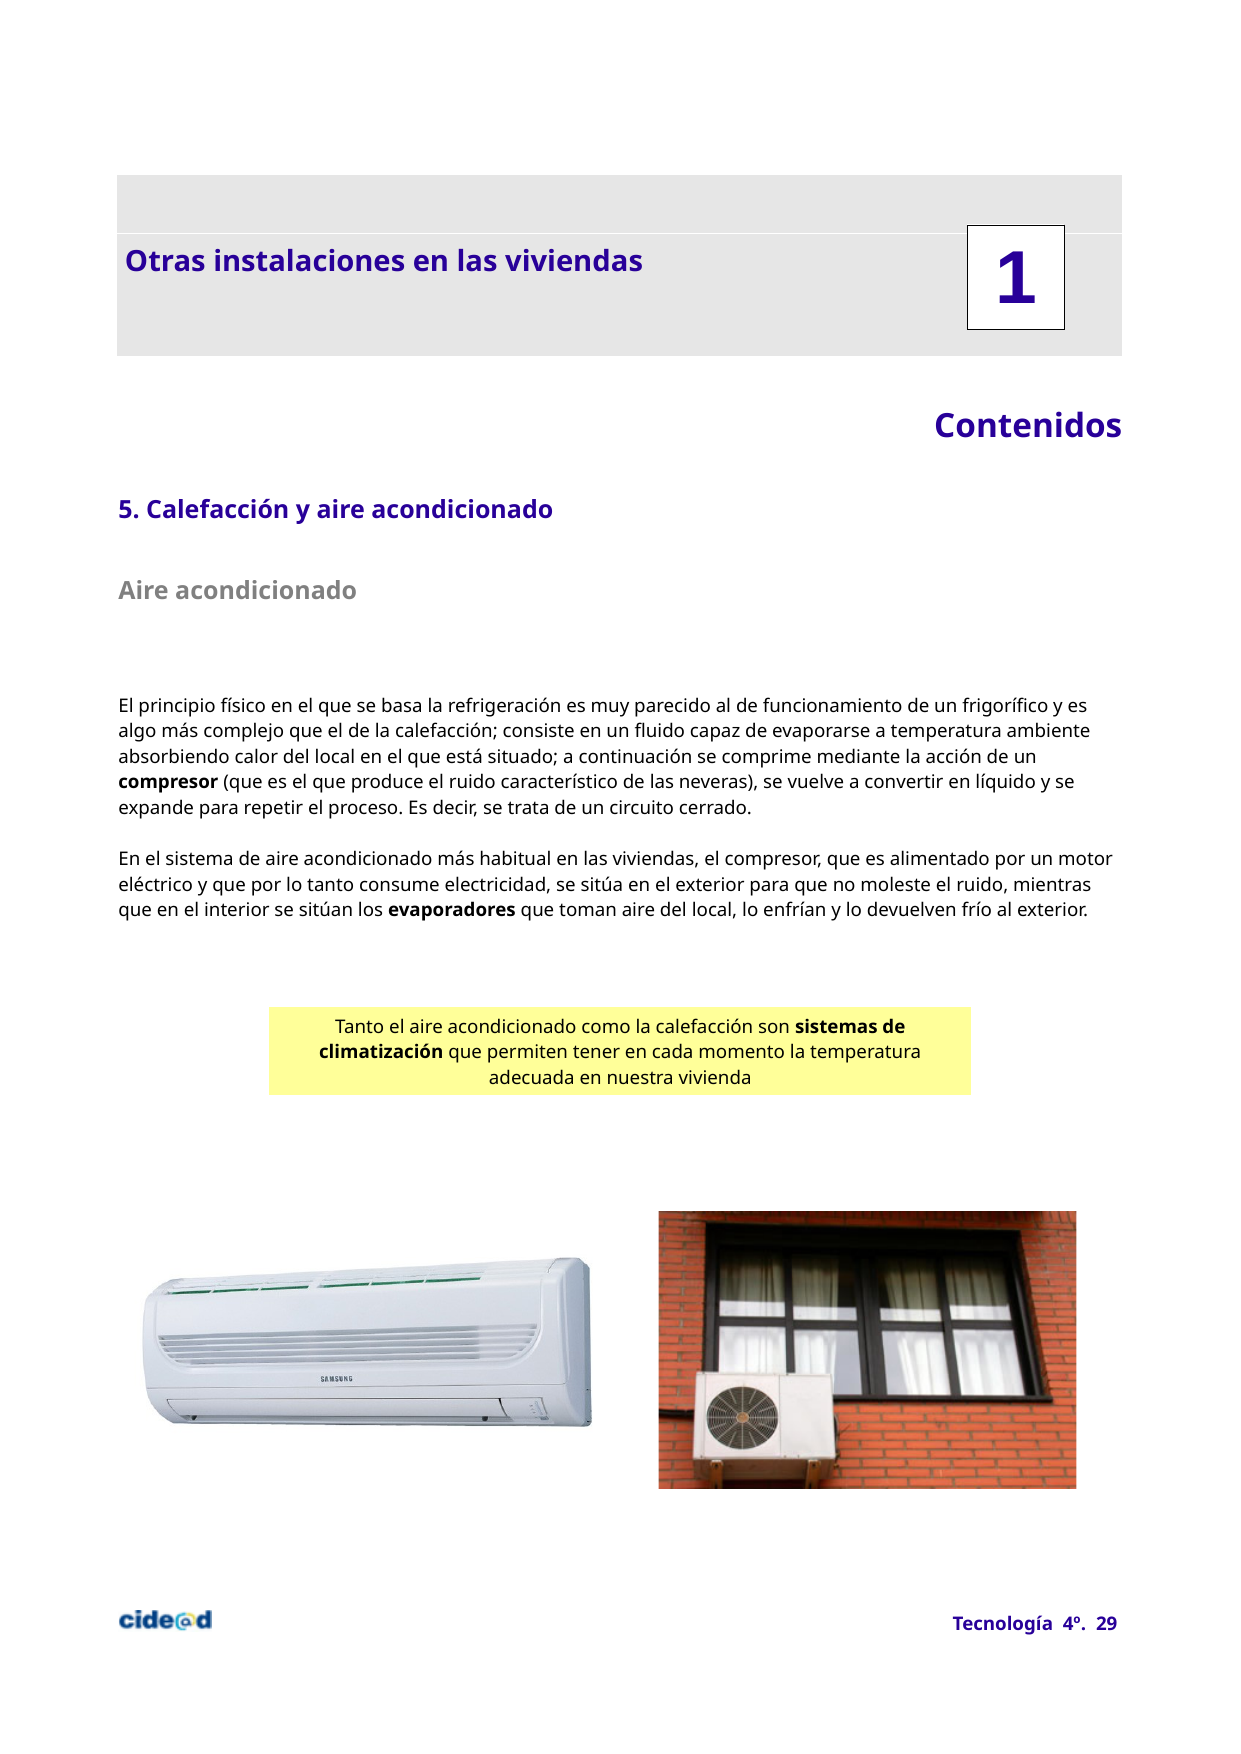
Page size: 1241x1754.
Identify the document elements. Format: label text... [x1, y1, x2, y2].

table_header [118, 1181, 620, 1543]
text Contenidos [118, 401, 1122, 447]
table_header Tanto el aire acondicionado como la calefacción son sistemas de climatización que permiten tener en cada momento la temperatura adecuada en nuestra vivienda [269, 1007, 971, 1095]
table_header [620, 1181, 1122, 1543]
text 5. Calefacción y aire acondicionado [118, 492, 1122, 526]
table_header [117, 175, 1122, 233]
text Aire acondicionado [118, 573, 1122, 607]
picture [118, 1610, 212, 1632]
picture [134, 1186, 604, 1509]
table_header Otras instalaciones en las viviendas [117, 234, 1122, 356]
picture [658, 1211, 1077, 1489]
text El principio físico en el que se basa la refrigeración es muy parecido al de funcionamiento de un frigorífico y es algo más complejo que el de la calefacción; consiste en un fluido capaz de evaporarse a temperatura ambiente absorbiendo calor del local en el que está situado; a continuación se comprime mediante la acción de un compresor (que es el que produce el ruido característico de las neveras), se vuelve a convertir en líquido y se expande para repetir el proceso. Es decir, se trata de un circuito cerrado. En el sistema de aire acondicionado más habitual en las viviendas, el compresor, que es alimentado por un motor eléctrico y que por lo tanto consume electricidad, se sitúa en el exterior para que no moleste el ruido, mientras que en el interior se sitúan los evaporadores que toman aire del local, lo enfrían y lo devuelven frío al exterior. [118, 692, 1122, 922]
